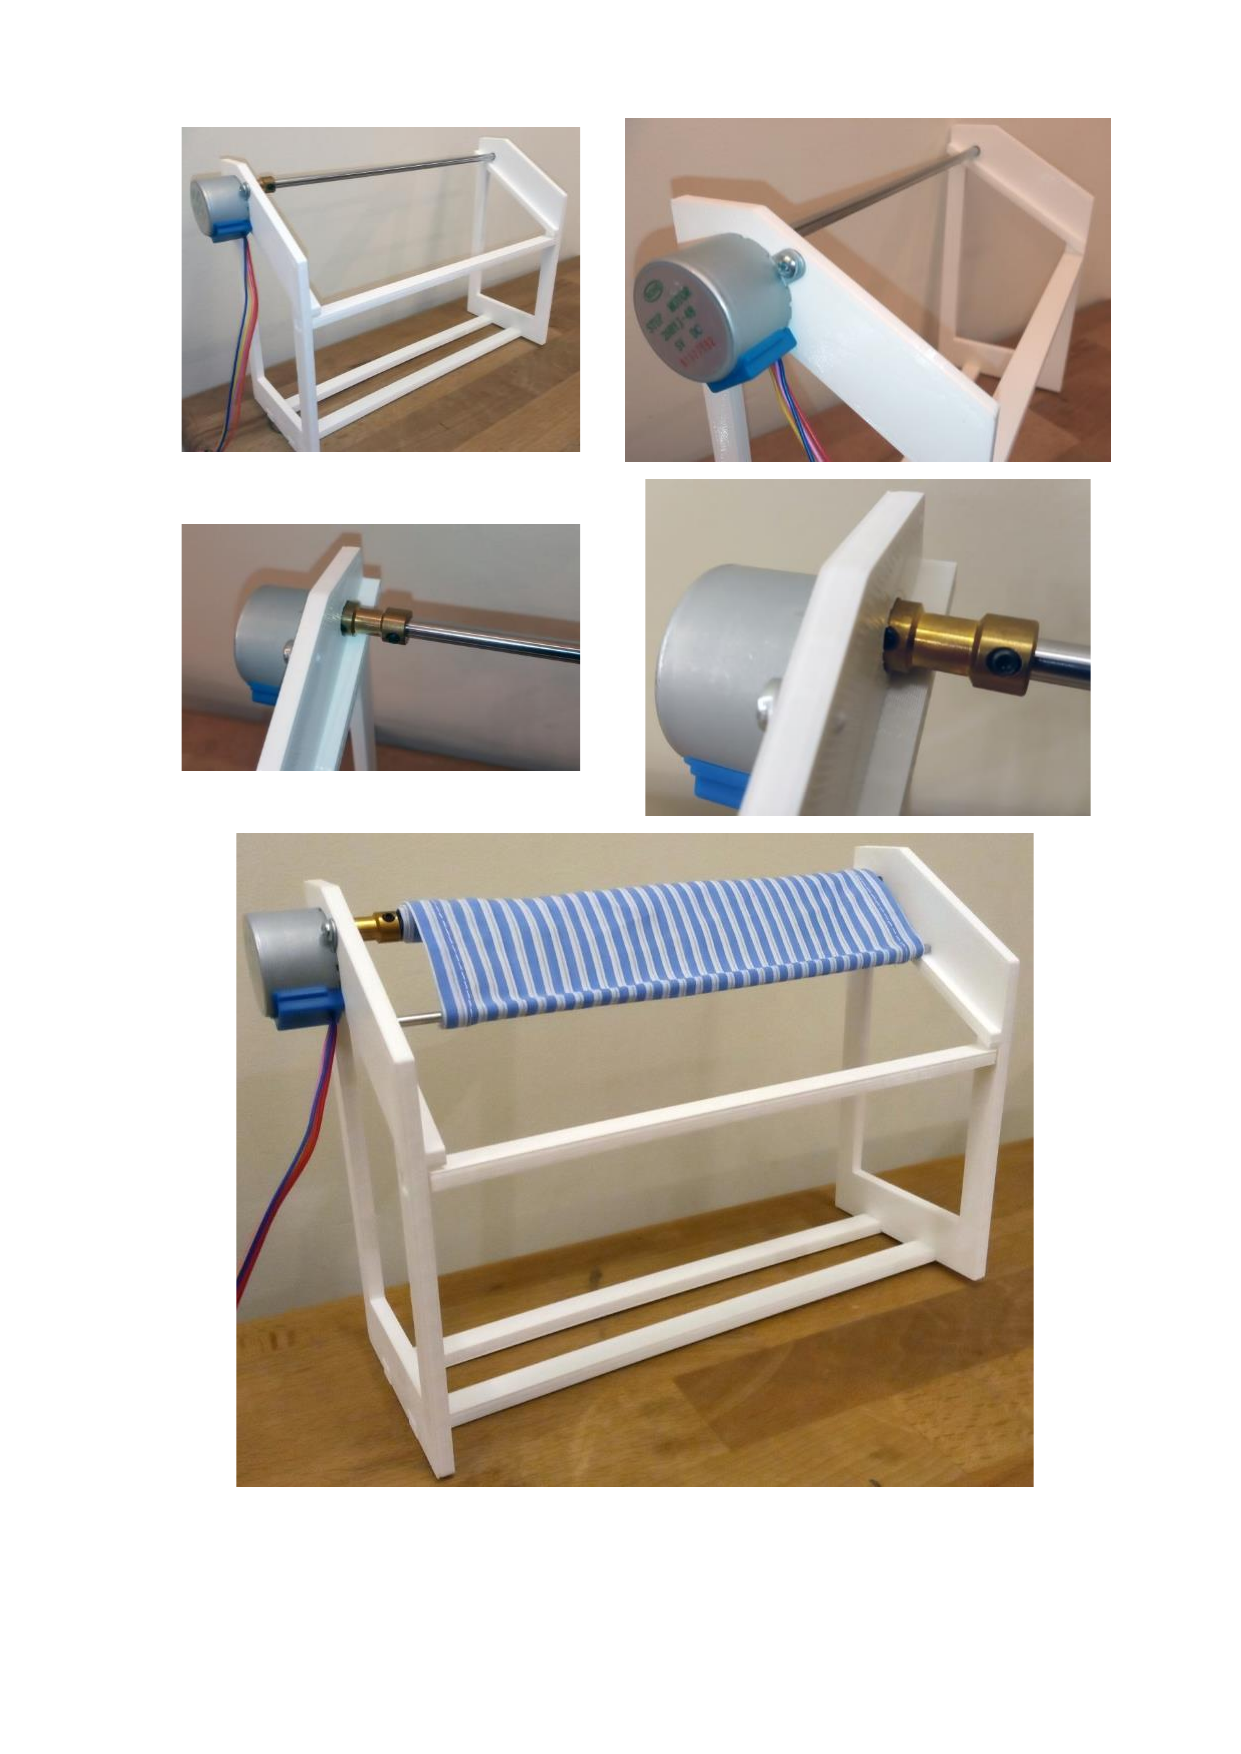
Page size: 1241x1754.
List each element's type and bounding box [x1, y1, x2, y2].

table_header [148, 118, 614, 479]
table_cell [148, 480, 614, 834]
table_cell [148, 834, 1122, 1505]
table_cell [614, 480, 1122, 834]
table_header [614, 118, 1122, 479]
